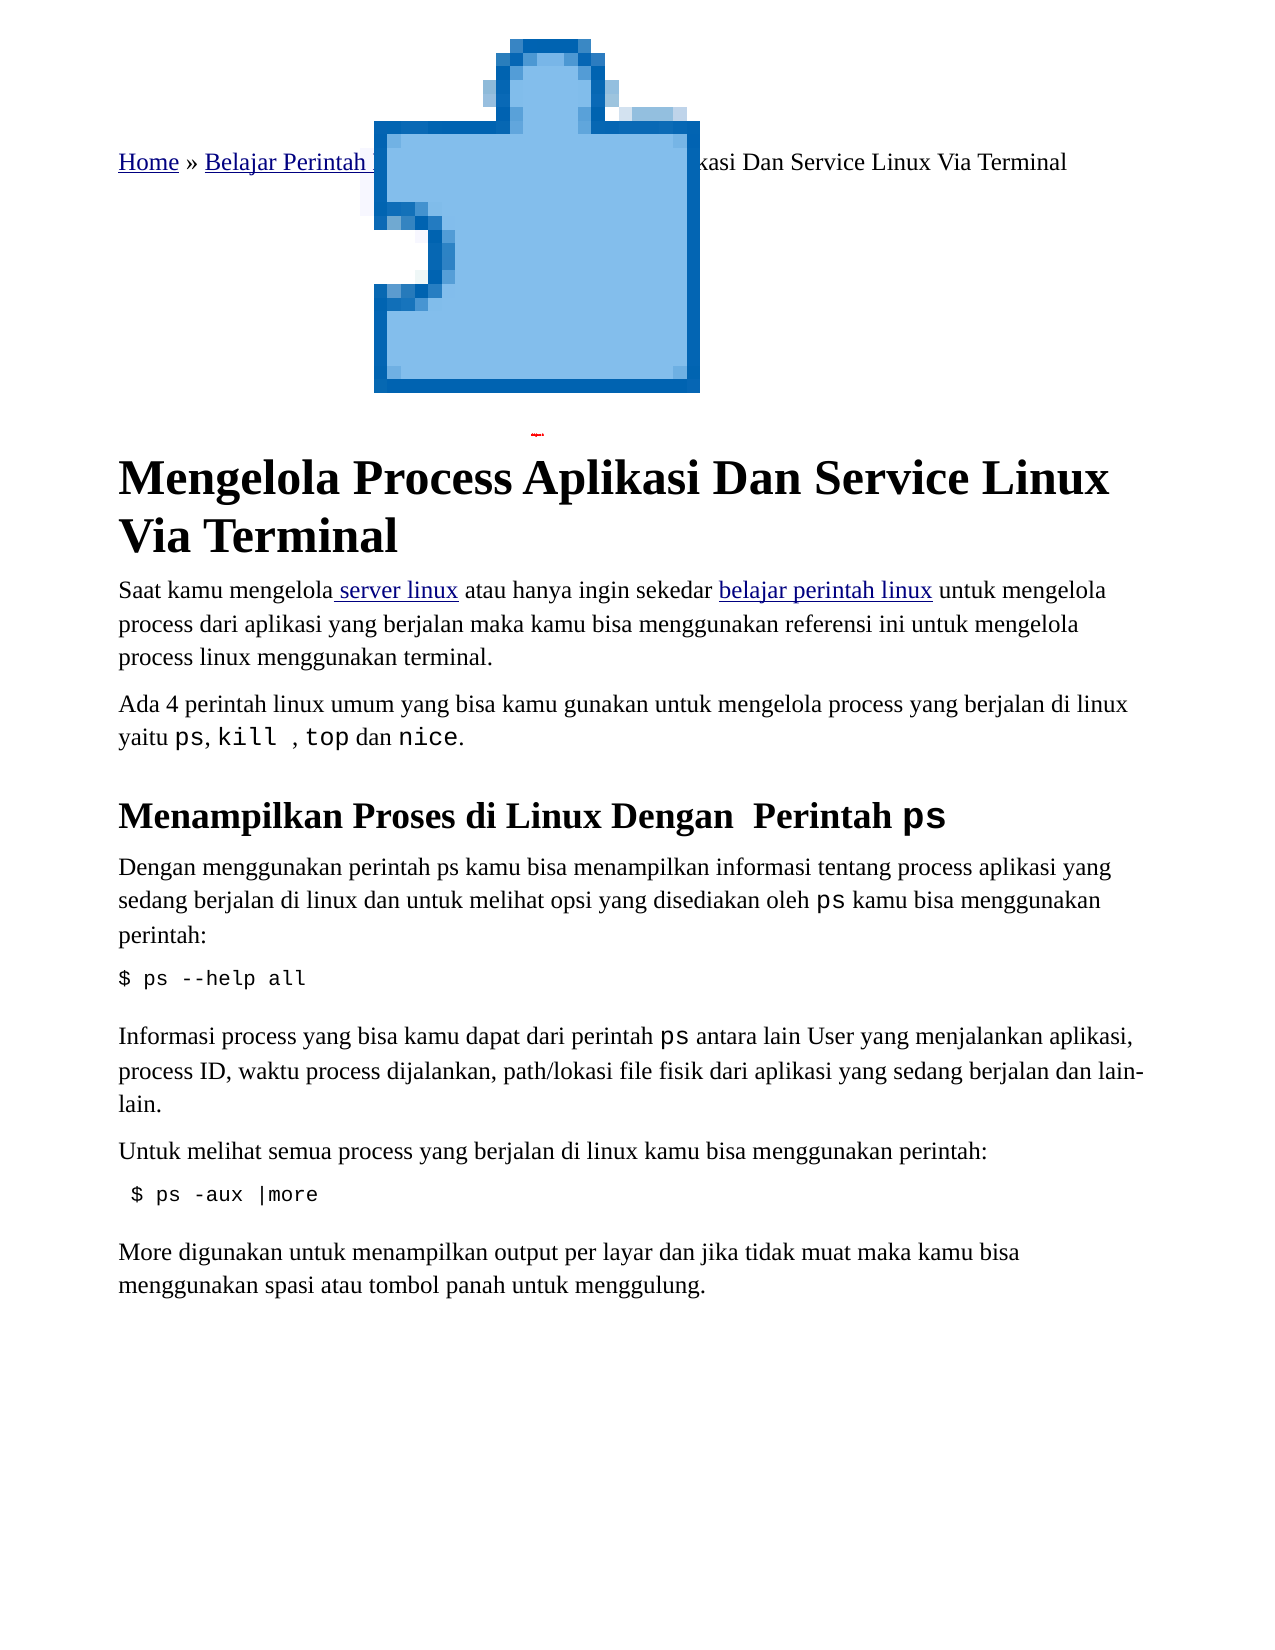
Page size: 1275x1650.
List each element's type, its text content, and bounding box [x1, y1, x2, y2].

text $ ps --help all [118, 968, 1157, 991]
text Untuk melihat semua process yang berjalan di linux kamu bisa menggunakan perintah: [118, 1136, 1157, 1165]
text Home » Belajar Perintah Linux » Mengelola Process Aplikasi Dan Service Linux Via Terminal [700, 147, 1157, 176]
text Saat kamu mengelola server linux atau hanya ingin sekedar belajar perintah linux untuk mengelola process dari aplikasi yang berjalan maka kamu bisa menggunakan referensi ini untuk mengelola process linux menggunakan terminal. [118, 576, 1157, 670]
text $ ps -aux |more [118, 1184, 1157, 1208]
text More digunakan untuk menampilkan output per layar dan jika tidak muat maka kamu bisa menggunakan spasi atau tombol panah untuk menggulung. [118, 1237, 1157, 1299]
text Informasi process yang bisa kamu dapat dari perintah ps antara lain User yang menjalankan aplikasi, process ID, waktu process dijalankan, path/lokasi file fisik dari aplikasi yang sedang berjalan dan lain-lain. [118, 1021, 1157, 1118]
text Dengan menggunakan perintah ps kamu bisa menampilkan informasi tentang process aplikasi yang sedang berjalan di linux dan untuk melihat opsi yang disediakan oleh ps kamu bisa menggunakan perintah: [118, 852, 1157, 949]
subtitle Mengelola Process Aplikasi Dan Service Linux Via Terminal [118, 448, 1157, 563]
subtitle Menampilkan Proses di Linux Dengan Perintah ps [118, 793, 1157, 839]
text Home » Belajar Perintah Linux » Mengelola Process Aplikasi Dan Service Linux Via Terminal [118, 147, 374, 176]
text Ada 4 perintah linux umum yang bisa kamu gunakan untuk mengelola process yang berjalan di linux yaitu ps, kill , top dan nice. [118, 689, 1157, 753]
